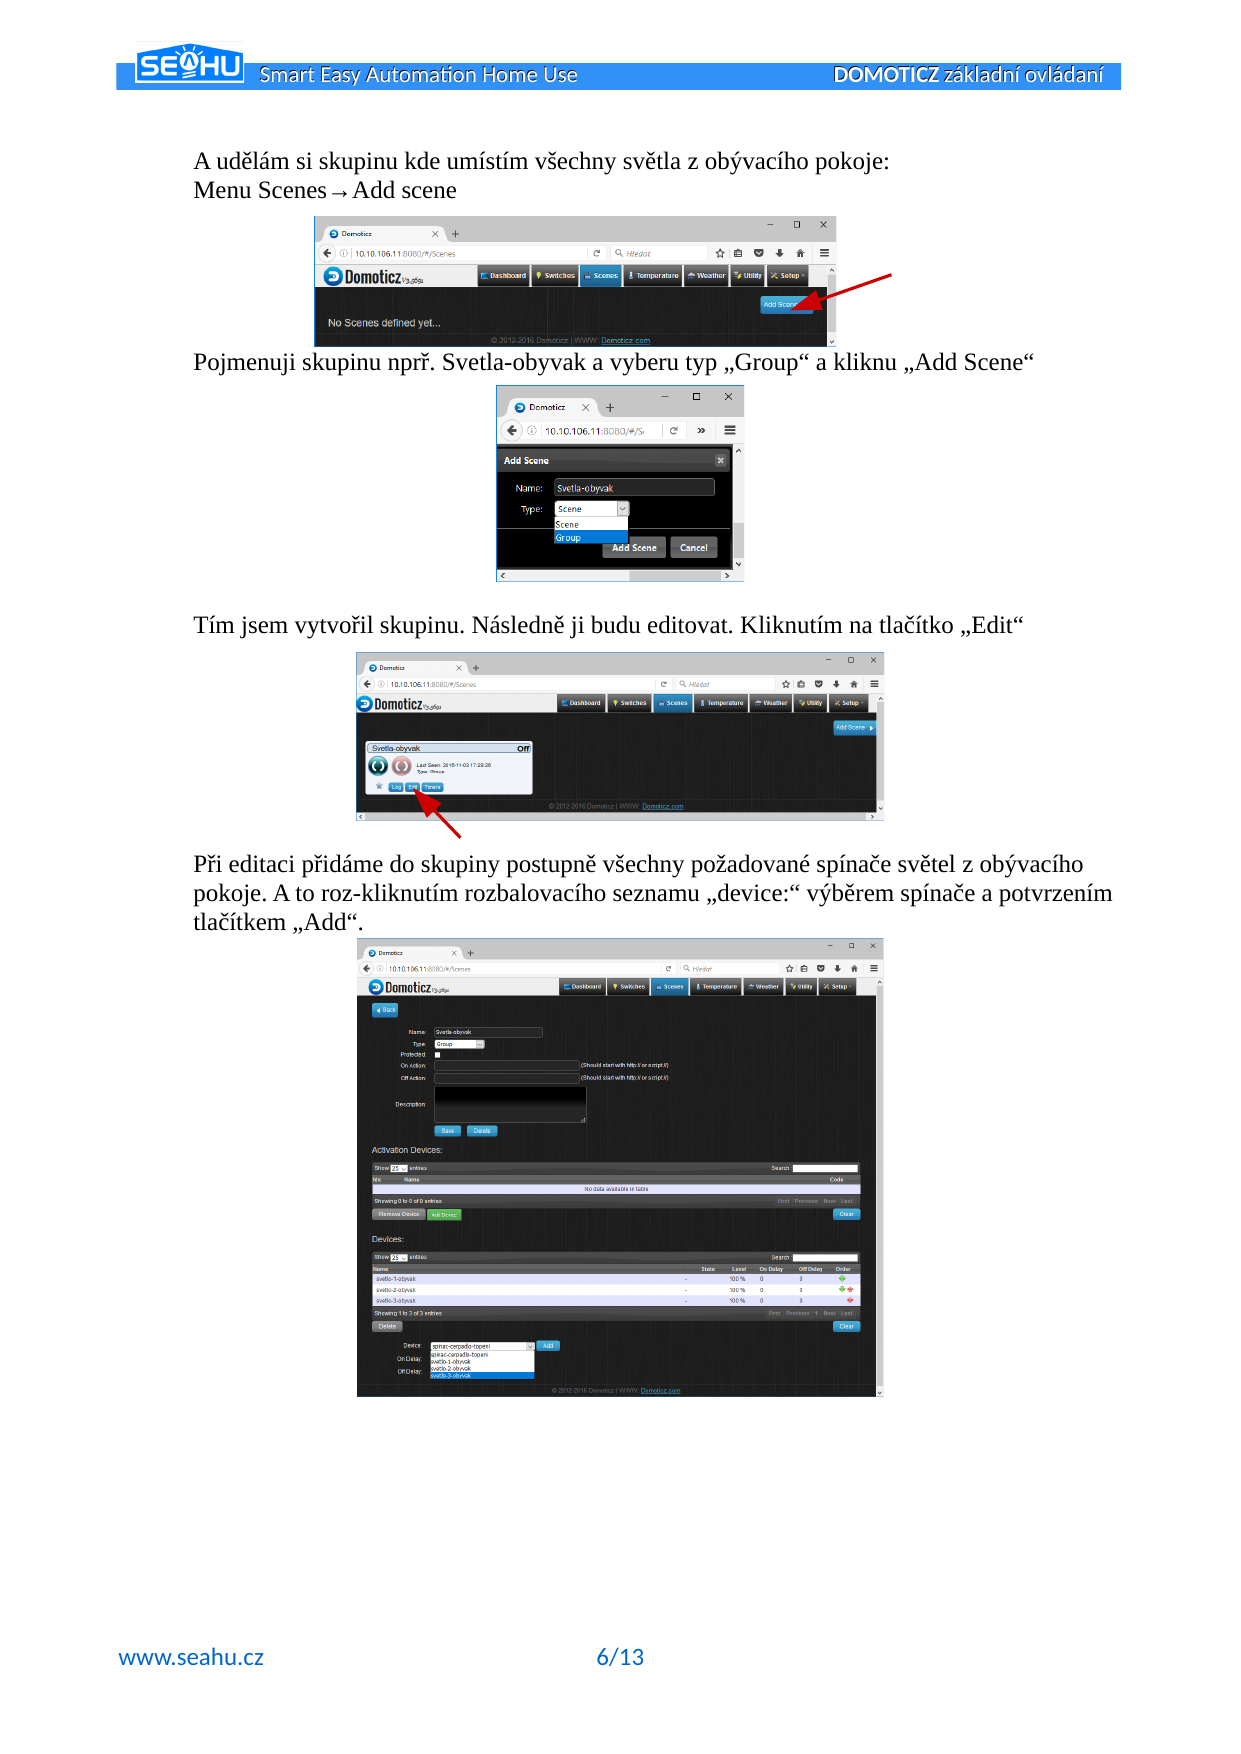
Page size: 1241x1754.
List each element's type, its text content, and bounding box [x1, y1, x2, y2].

picture [496, 385, 745, 582]
picture [314, 216, 837, 347]
list A udělám si skupinu kde umístím všechny světla z obývacího pokoje: [156, 118, 1122, 175]
list Menu Scenes→Add scene Pojmenuji skupinu nprř. Svetla-obyvak a vyberu typ „Group“ a kliknu „Add Scene“ [156, 175, 1122, 375]
picture [356, 652, 885, 821]
picture [357, 938, 884, 1397]
list Tím jsem vytvořil skupinu. Následně ji budu editovat. Kliknutím na tlačítko „Edit“ Při editaci přidáme do skupiny postupně všechny požadované spínače světel z obývacího pokoje. A to roz-kliknutím rozbalovacího seznamu „device:“ výběrem spínače a potvrzením tlačítkem „Add“. [156, 375, 1122, 1598]
picture [135, 41, 245, 83]
